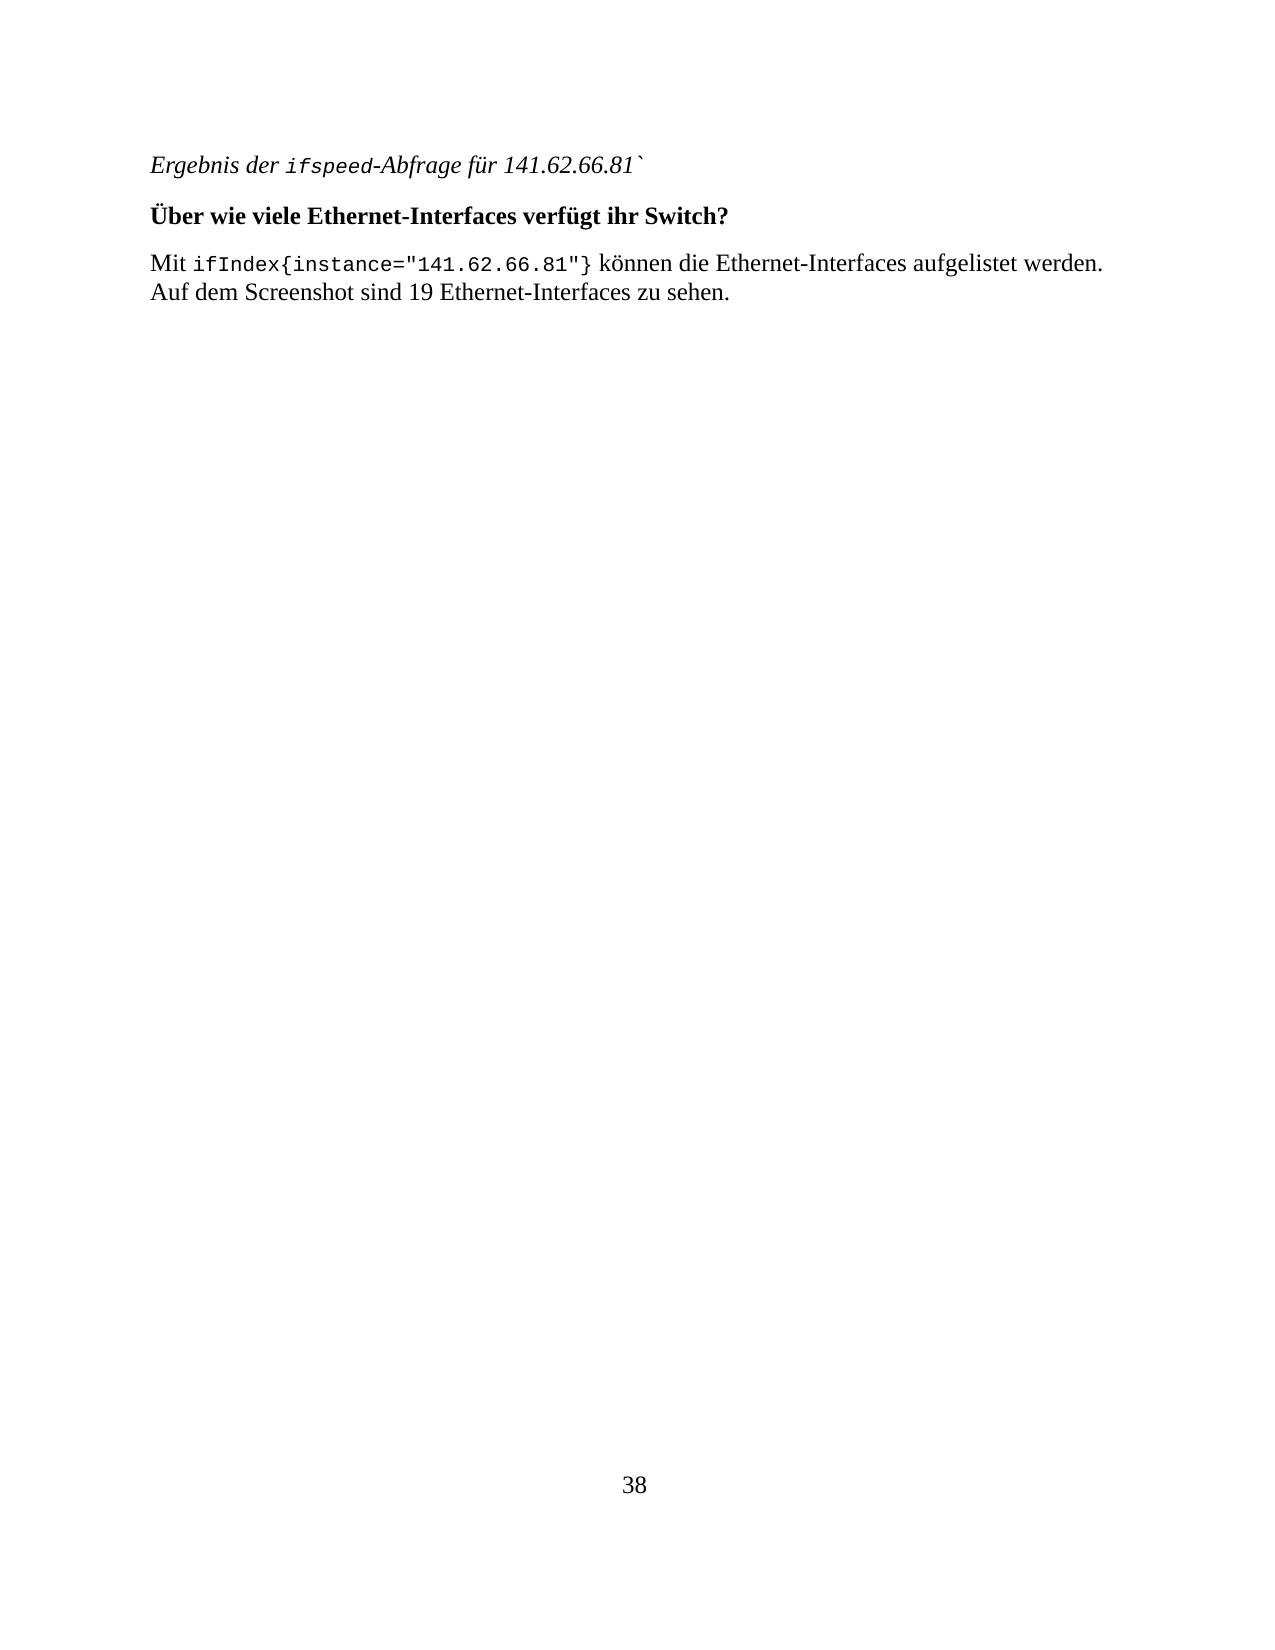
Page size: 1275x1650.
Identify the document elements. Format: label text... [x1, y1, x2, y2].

text Mit ifIndex{instance="141.62.66.81"} können die Ethernet-Interfaces aufgelistet werden. Auf dem Screenshot sind 19 Ethernet-Interfaces zu sehen. [150, 248, 1125, 306]
text Ergebnis der ifspeed-Abfrage für 141.62.66.81` [150, 150, 1125, 179]
text Über wie viele Ethernet-Interfaces verfügt ihr Switch? [150, 201, 1125, 230]
